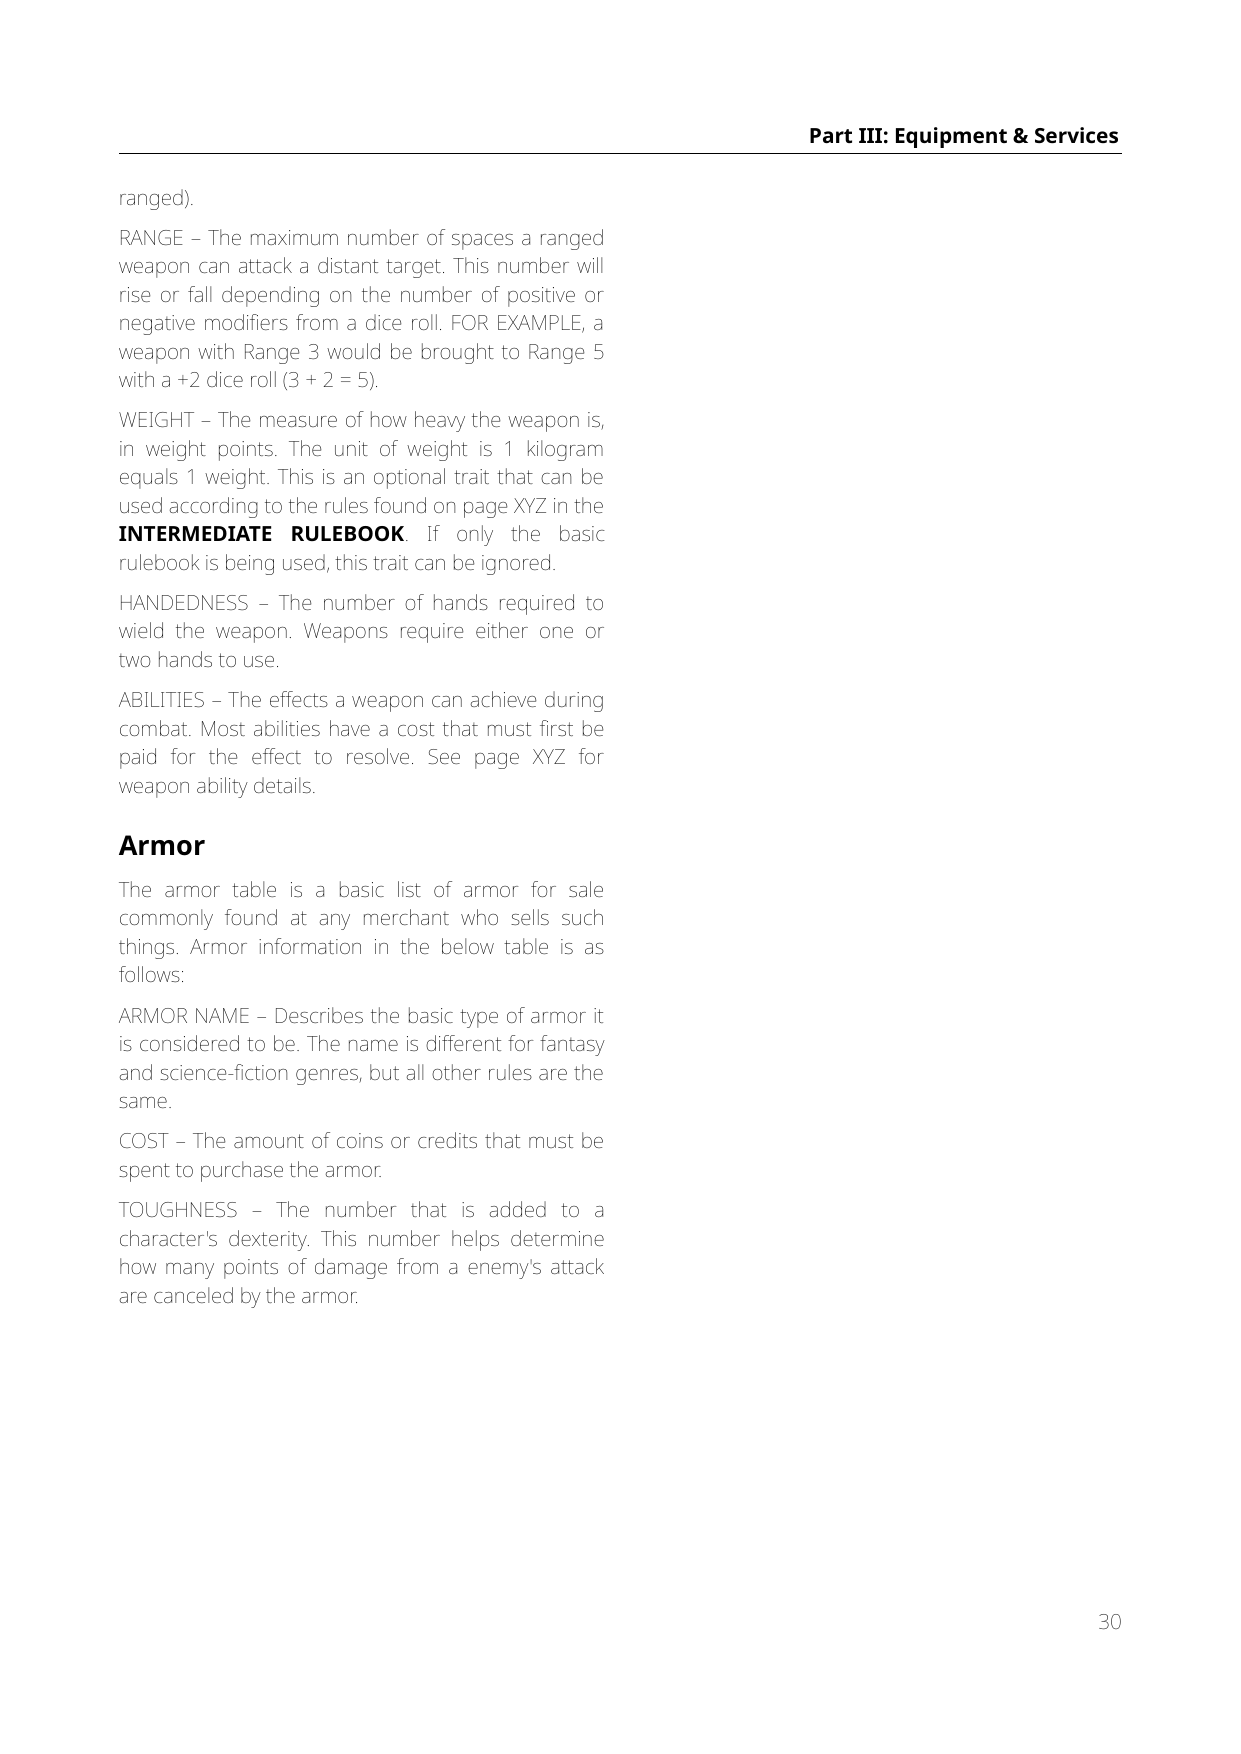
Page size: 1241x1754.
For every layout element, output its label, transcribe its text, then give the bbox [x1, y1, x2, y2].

text ARMOR NAME – Describes the basic type of armor it is considered to be. The name is different for fantasy and science-fiction genres, but all other rules are the same. [118, 1001, 605, 1114]
text The armor table is a basic list of armor for sale commonly found at any merchant who sells such things. Armor information in the below table is as follows: [118, 875, 605, 989]
text RANGE – The maximum number of spaces a ranged weapon can attack a distant target. This number will rise or fall depending on the number of positive or negative modifiers from a dice roll. FOR EXAMPLE, a weapon with Range 3 would be brought to Range 5 with a +2 dice roll (3 + 2 = 5). [118, 223, 605, 394]
text WEIGHT – The measure of how heavy the weapon is, in weight points. The unit of weight is 1 kilogram equals 1 weight. This is an optional trait that can be used according to the rules found on page XYZ in the INTERMEDIATE RULEBOOK. If only the basic rulebook is being used, this trait can be ignored. [118, 406, 605, 576]
text HANDEDNESS – The number of hands required to wield the weapon. Weapons require either one or two hands to use. [118, 588, 605, 673]
text TOUGHNESS – The number that is added to a character's dexterity. This number helps determine how many points of damage from a enemy's attack are canceled by the armor. [118, 1195, 605, 1309]
text ranged). [118, 183, 605, 211]
text ABILITIES – The effects a weapon can achieve during combat. Most abilities have a cost that must first be paid for the effect to resolve. See page XYZ for weapon ability details. [118, 686, 605, 799]
text Armor [118, 826, 605, 863]
text COST – The amount of coins or credits that must be spent to purchase the armor. [118, 1127, 605, 1183]
